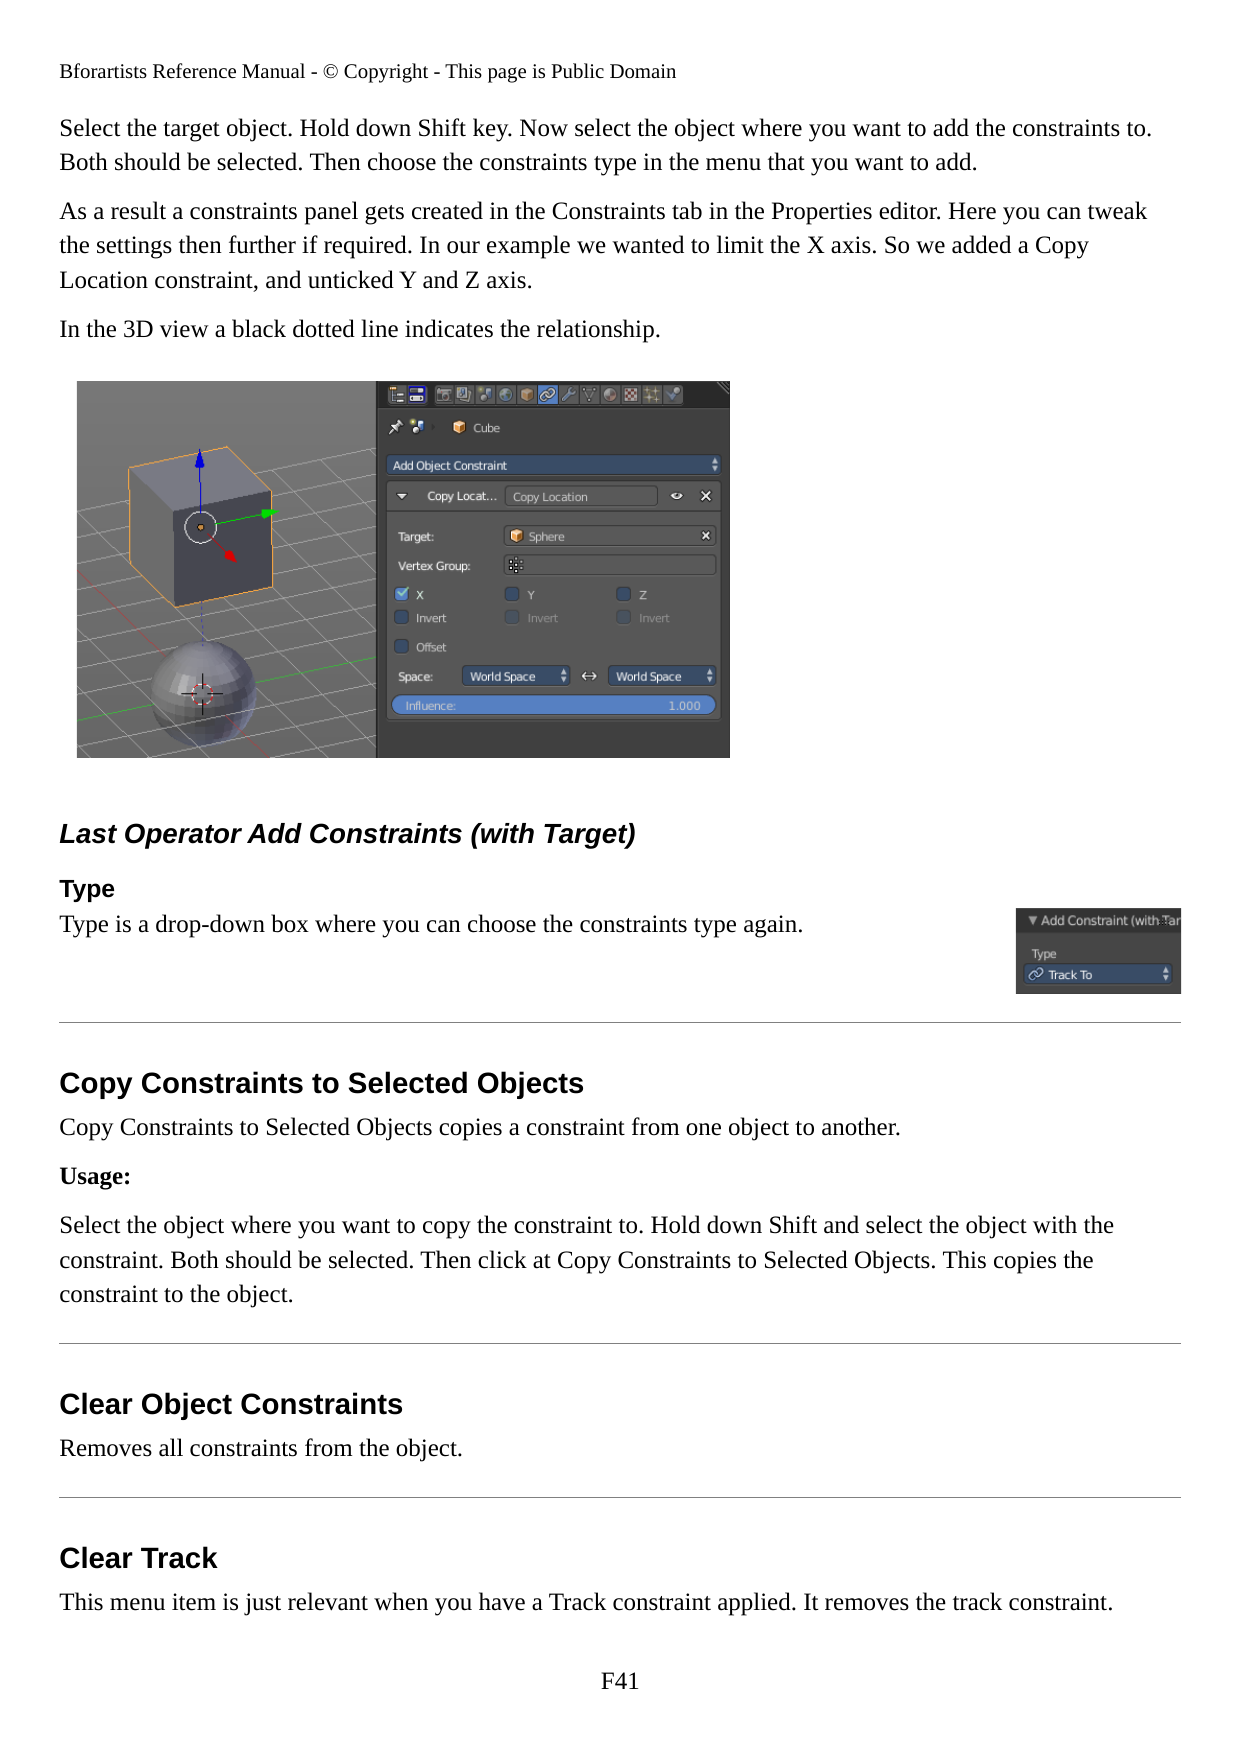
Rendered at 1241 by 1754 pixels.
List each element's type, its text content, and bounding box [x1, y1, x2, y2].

text Type is a drop-down box where you can choose the constraints type again. [59, 909, 1015, 938]
subtitle Last Operator Add Constraints (with Target) [59, 817, 1181, 849]
subtitle Type [59, 874, 1181, 903]
text Removes all constraints from the object. [59, 1433, 1181, 1462]
text In the 3D view a black dotted line indicates the relationship. [59, 314, 1181, 343]
text Select the object where you want to copy the constraint to. Hold down Shift and select the object with the constraint. Both should be selected. Then click at Copy Constraints to Selected Objects. This copies the constraint to the object. [59, 1210, 1181, 1308]
subtitle Clear Object Constraints [59, 1387, 1181, 1421]
text Usage: [59, 1161, 1181, 1190]
picture [1015, 908, 1182, 994]
text Select the target object. Hold down Shift key. Now select the object where you want to add the constraints to. Both should be selected. Then choose the constraints type in the menu that you want to add. [59, 113, 1181, 176]
text This menu item is just relevant when you have a Track constraint applied. It removes the track constraint. [59, 1587, 1181, 1616]
text As a result a constraints panel gets created in the Constraints tab in the Properties editor. Here you can tweak the settings then further if required. In our example we wanted to limit the X axis. So we added a Copy Location constraint, and unticked Y and Z axis. [59, 196, 1181, 294]
subtitle Copy Constraints to Selected Objects [59, 1066, 1181, 1099]
text Copy Constraints to Selected Objects copies a constraint from one object to another. [59, 1112, 1181, 1141]
subtitle Clear Track [59, 1541, 1181, 1575]
picture [76, 381, 730, 758]
